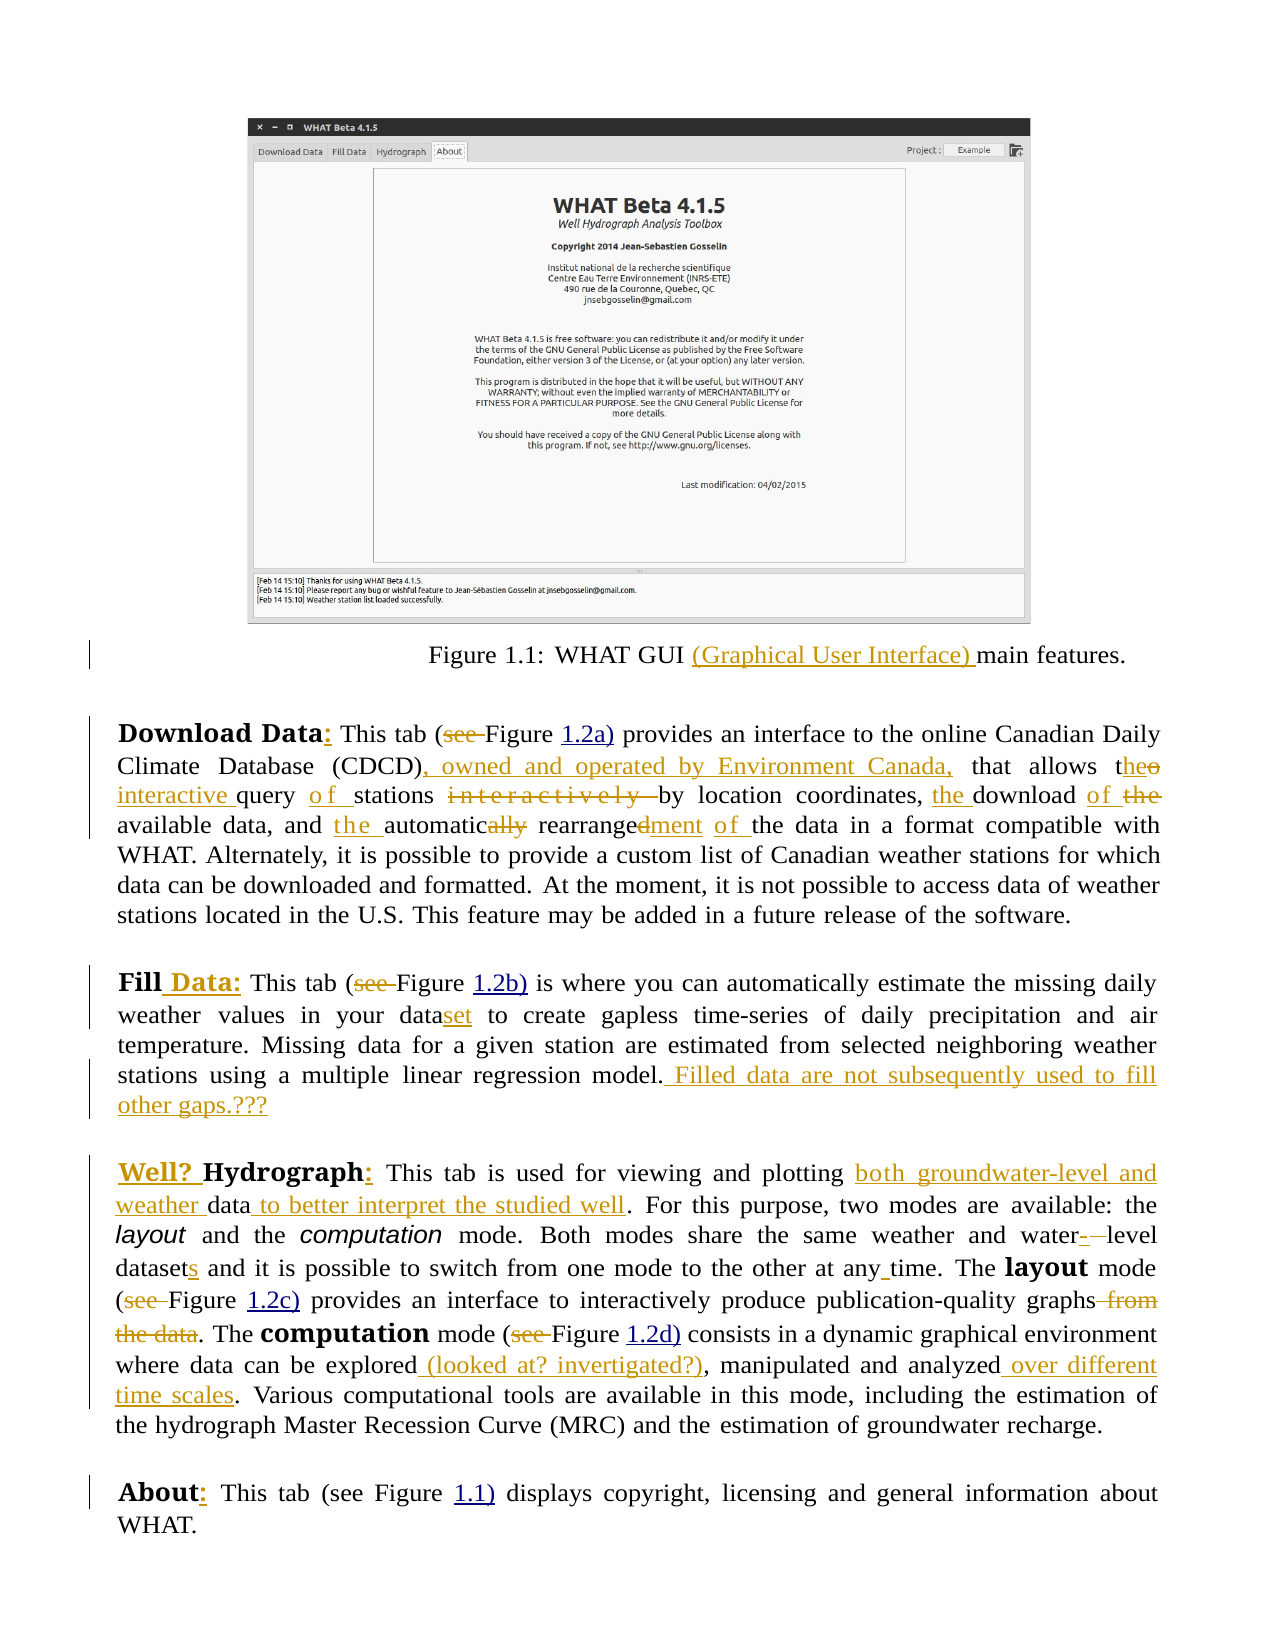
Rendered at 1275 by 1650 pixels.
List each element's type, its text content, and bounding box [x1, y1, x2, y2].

picture [247, 118, 1031, 624]
text About: This tab (see Figure 1.1) displays copyright, licensing and general information about WHAT. [117, 1475, 1158, 1539]
text Fill Data: This tab (Figure 1.2b) is where you can automatically estimate the missing daily weather values in your dataset to create gapless time-series of daily precipitation and air temperature. Missing data for a given station are estimated from selected neighboring weather stations using a multiple linear regression model. Filled data are not subsequently used to fill other gaps.??? [117, 965, 1157, 1119]
text Download Data: This tab (Figure 1.2a) provides an interface to the online Canadian Daily Climate Database (CDCD), owned and operated by Environment Canada, that allows the interactive query of stations by location coordinates, the download of available data, and the automatic rearrangement of the data in a format compatible with WHAT. Alternately, it is possible to provide a custom list of Canadian weather stations for which data can be downloaded and formatted. At the moment, it is not possible to access data of weather stations located in the U.S. This feature may be added in a future release of the software. [117, 716, 1160, 929]
text Well? Hydrograph: This tab is used for viewing and plotting both groundwater-level and weather data to better interpret the studied well. For this purpose, two modes are available: the layout and the computation mode. Both modes share the same weather and water-level datasets and it is possible to switch from one mode to the other at any time. The layout mode (Figure 1.2c) provides an interface to interactively produce publication-quality graphs. The computation mode (Figure 1.2d) consists in a dynamic graphical environment where data can be explored (looked at? invertigated?), manipulated and analyzed over different time scales. Various computational tools are available in this mode, including the estimation of the hydrograph Master Recession Curve (MRC) and the estimation of groundwater recharge. [115, 1155, 1158, 1439]
text Figure 1.1: WHAT GUI (Graphical User Interface) main features. [428, 640, 1171, 669]
